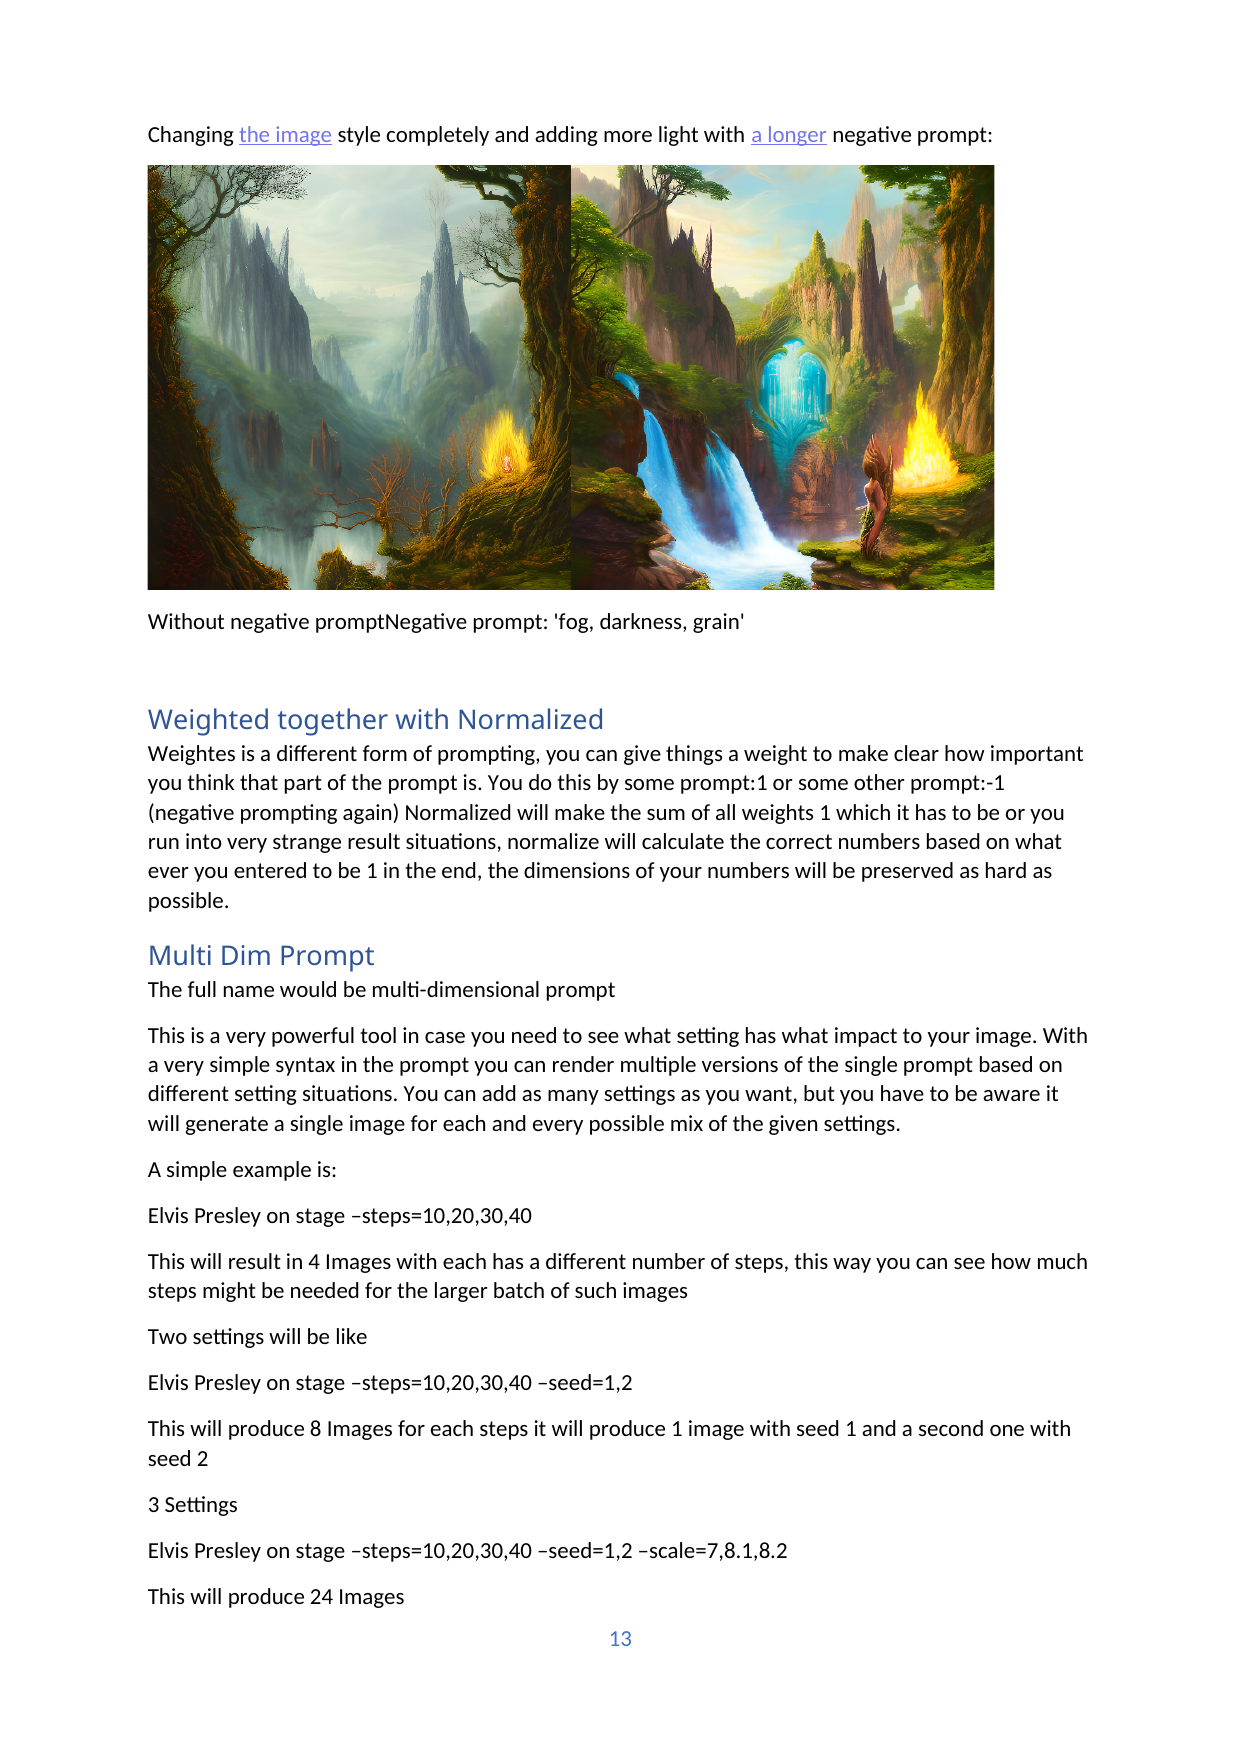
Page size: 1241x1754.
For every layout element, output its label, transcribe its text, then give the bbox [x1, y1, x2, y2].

text Elvis Presley on stage –steps=10,20,30,40 –seed=1,2 –scale=7,8.1,8.2 [148, 1536, 1093, 1564]
text Without negative promptNegative prompt: 'fog, darkness, grain' [148, 607, 1093, 635]
text This will produce 24 Images [148, 1582, 1093, 1610]
text Elvis Presley on stage –steps=10,20,30,40 –seed=1,2 [148, 1368, 1093, 1396]
text This is a very powerful tool in case you need to see what setting has what impact to your image. With a very simple syntax in the prompt you can render multiple versions of the single prompt based on different setting situations. You can add as many settings as you want, but you have to be aware it will generate a single image for each and every possible mix of the given settings. [148, 1021, 1093, 1137]
text Two settings will be like [148, 1322, 1093, 1350]
text This will result in 4 Images with each has a different number of steps, this way you can see how much steps might be needed for the larger batch of such images [148, 1247, 1093, 1304]
text The full name would be multi-dimensional prompt [148, 975, 1093, 1003]
text This will produce 8 Images for each steps it will produce 1 image with seed 1 and a second one with seed 2 [148, 1414, 1093, 1472]
subtitle Multi Dim Prompt [148, 936, 1093, 973]
text A simple example is: [148, 1155, 1093, 1183]
text Elvis Presley on stage –steps=10,20,30,40 [148, 1201, 1093, 1229]
text Weightes is a different form of prompting, you can give things a weight to make clear how important you think that part of the prompt is. You do this by some prompt:1 or some other prompt:-1 (negative prompting again) Normalized will make the sum of all weights 1 which it has to be or you run into very strange result situations, normalize will calculate the correct numbers based on what ever you entered to be 1 in the end, the dimensions of your numbers will be preserved as hard as possible. [148, 739, 1093, 914]
text Changing the image style completely and adding more light with a longer negative prompt: [148, 120, 1093, 148]
subtitle Weighted together with Normalized [148, 700, 1093, 737]
text 3 Settings [148, 1490, 1093, 1518]
